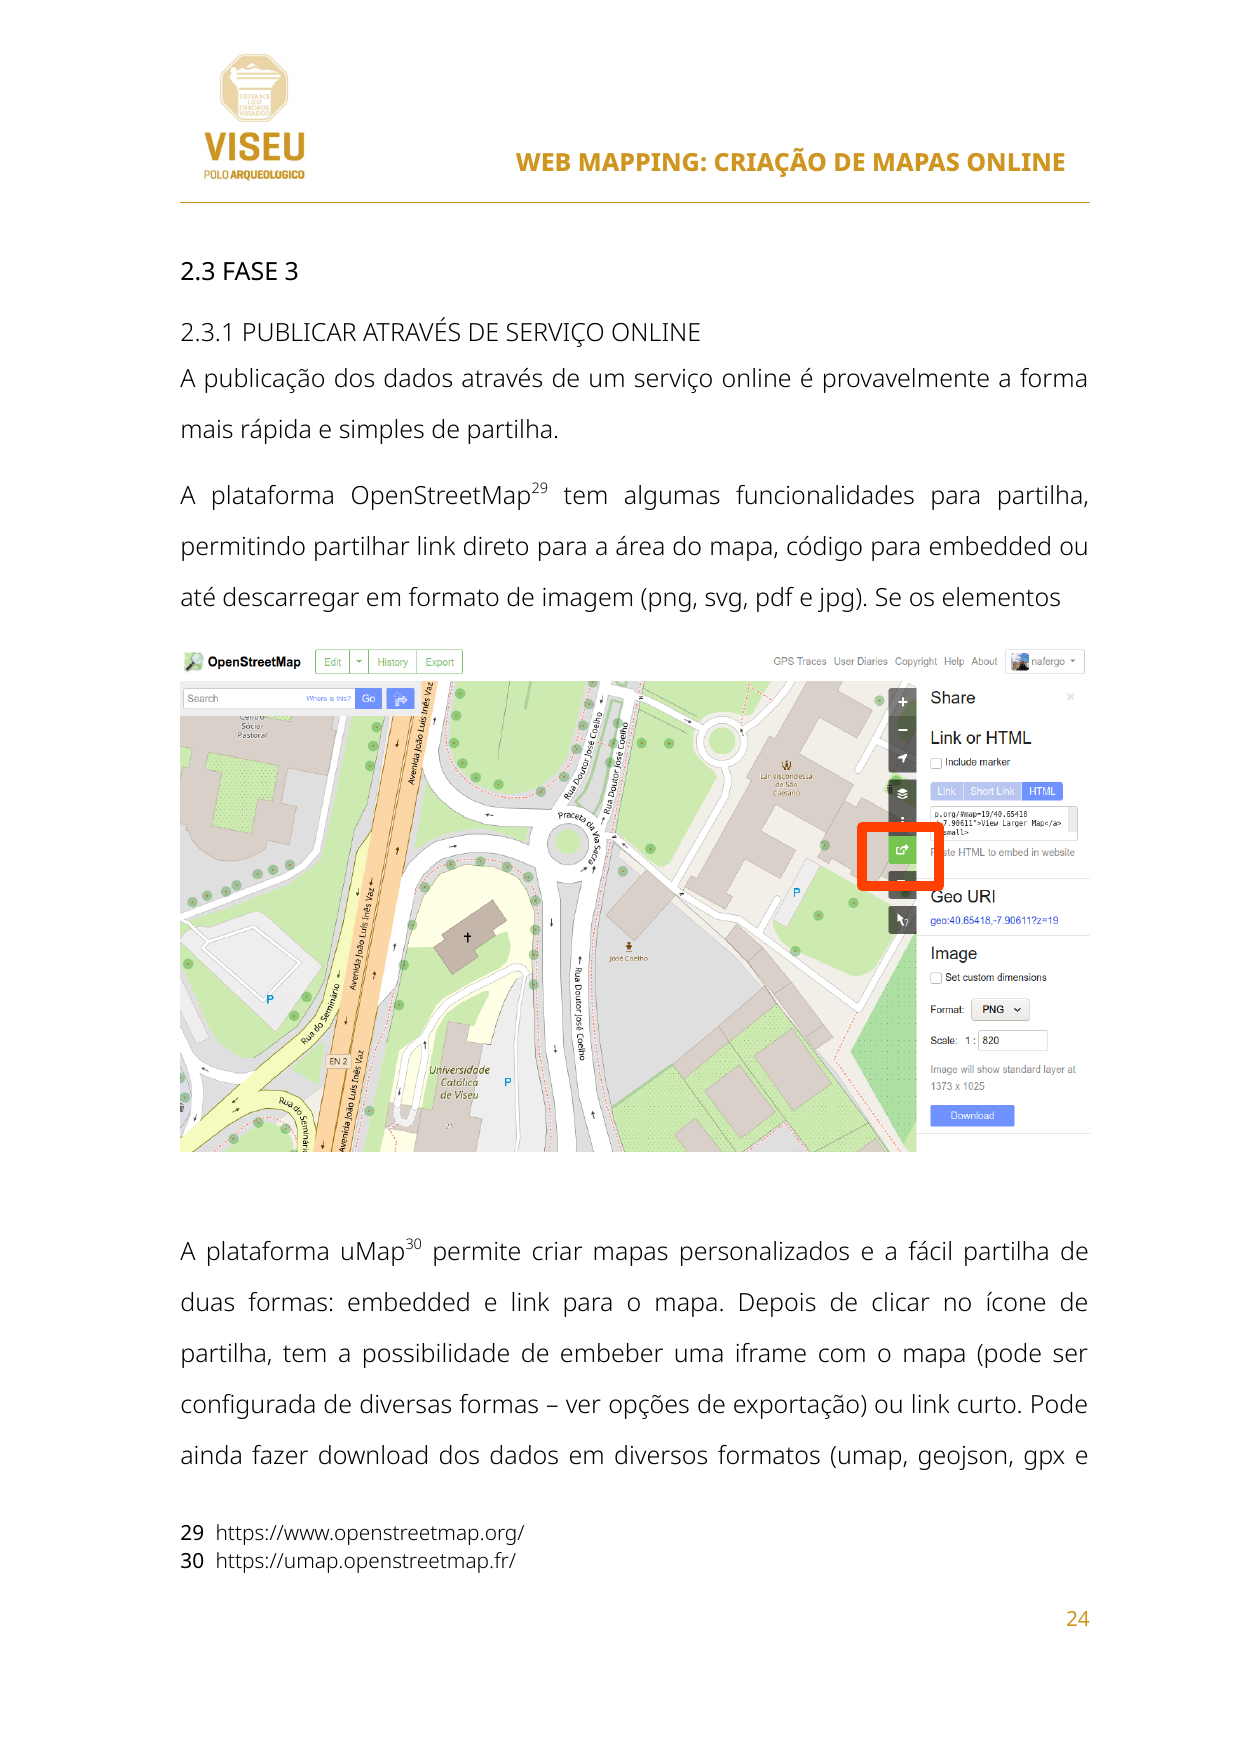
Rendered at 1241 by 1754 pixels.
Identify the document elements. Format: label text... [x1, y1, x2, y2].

subtitle 2.3.1 Publicar através de serviço online [180, 314, 1090, 348]
text https://www.openstreetmap.org/ [180, 1518, 1090, 1547]
text https://umap.openstreetmap.fr/ [180, 1547, 1090, 1575]
picture [180, 645, 1090, 1152]
subtitle 2.3 Fase 3 [180, 253, 1090, 287]
text A plataforma uMap permite criar mapas personalizados e a fácil partilha de duas formas: embedded e link para o mapa. Depois de clicar no ícone de partilha, tem a possibilidade de embeber uma iframe com o mapa (pode ser configurada de diversas formas – ver opções de exportação) ou link curto. Pode ainda fazer download dos dados em diversos formatos (umap, geojson, gpx e [180, 1234, 1090, 1472]
text A plataforma OpenStreetMap tem algumas funcionalidades para partilha, permitindo partilhar link direto para a área do mapa, código para embedded ou até descarregar em formato de imagem (png, svg, pdf e jpg). Se os elementos [180, 478, 1090, 614]
text A publicação dos dados através de um serviço online é provavelmente a forma mais rápida e simples de partilha. [180, 361, 1090, 446]
